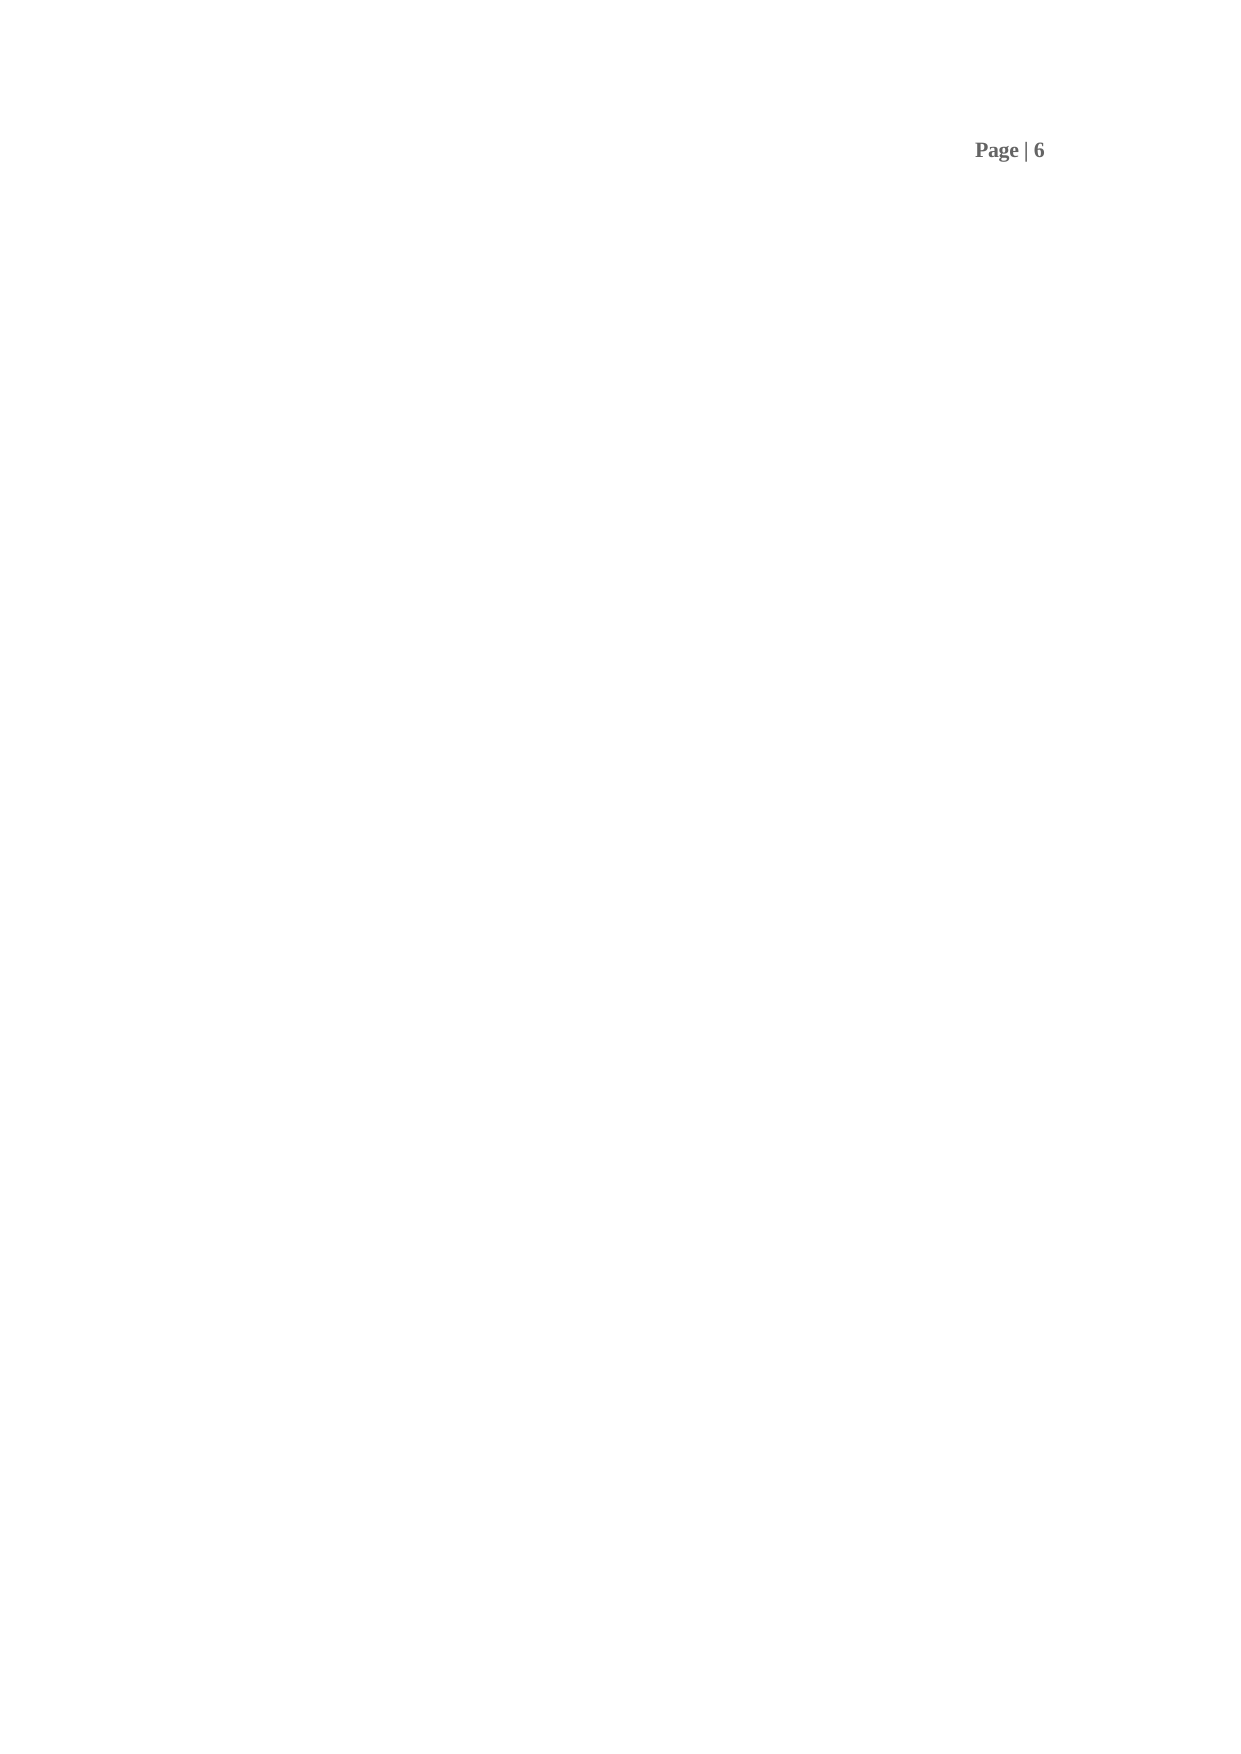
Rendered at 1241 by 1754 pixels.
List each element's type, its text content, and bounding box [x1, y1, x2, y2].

text Page | 6 [150, 135, 1058, 163]
